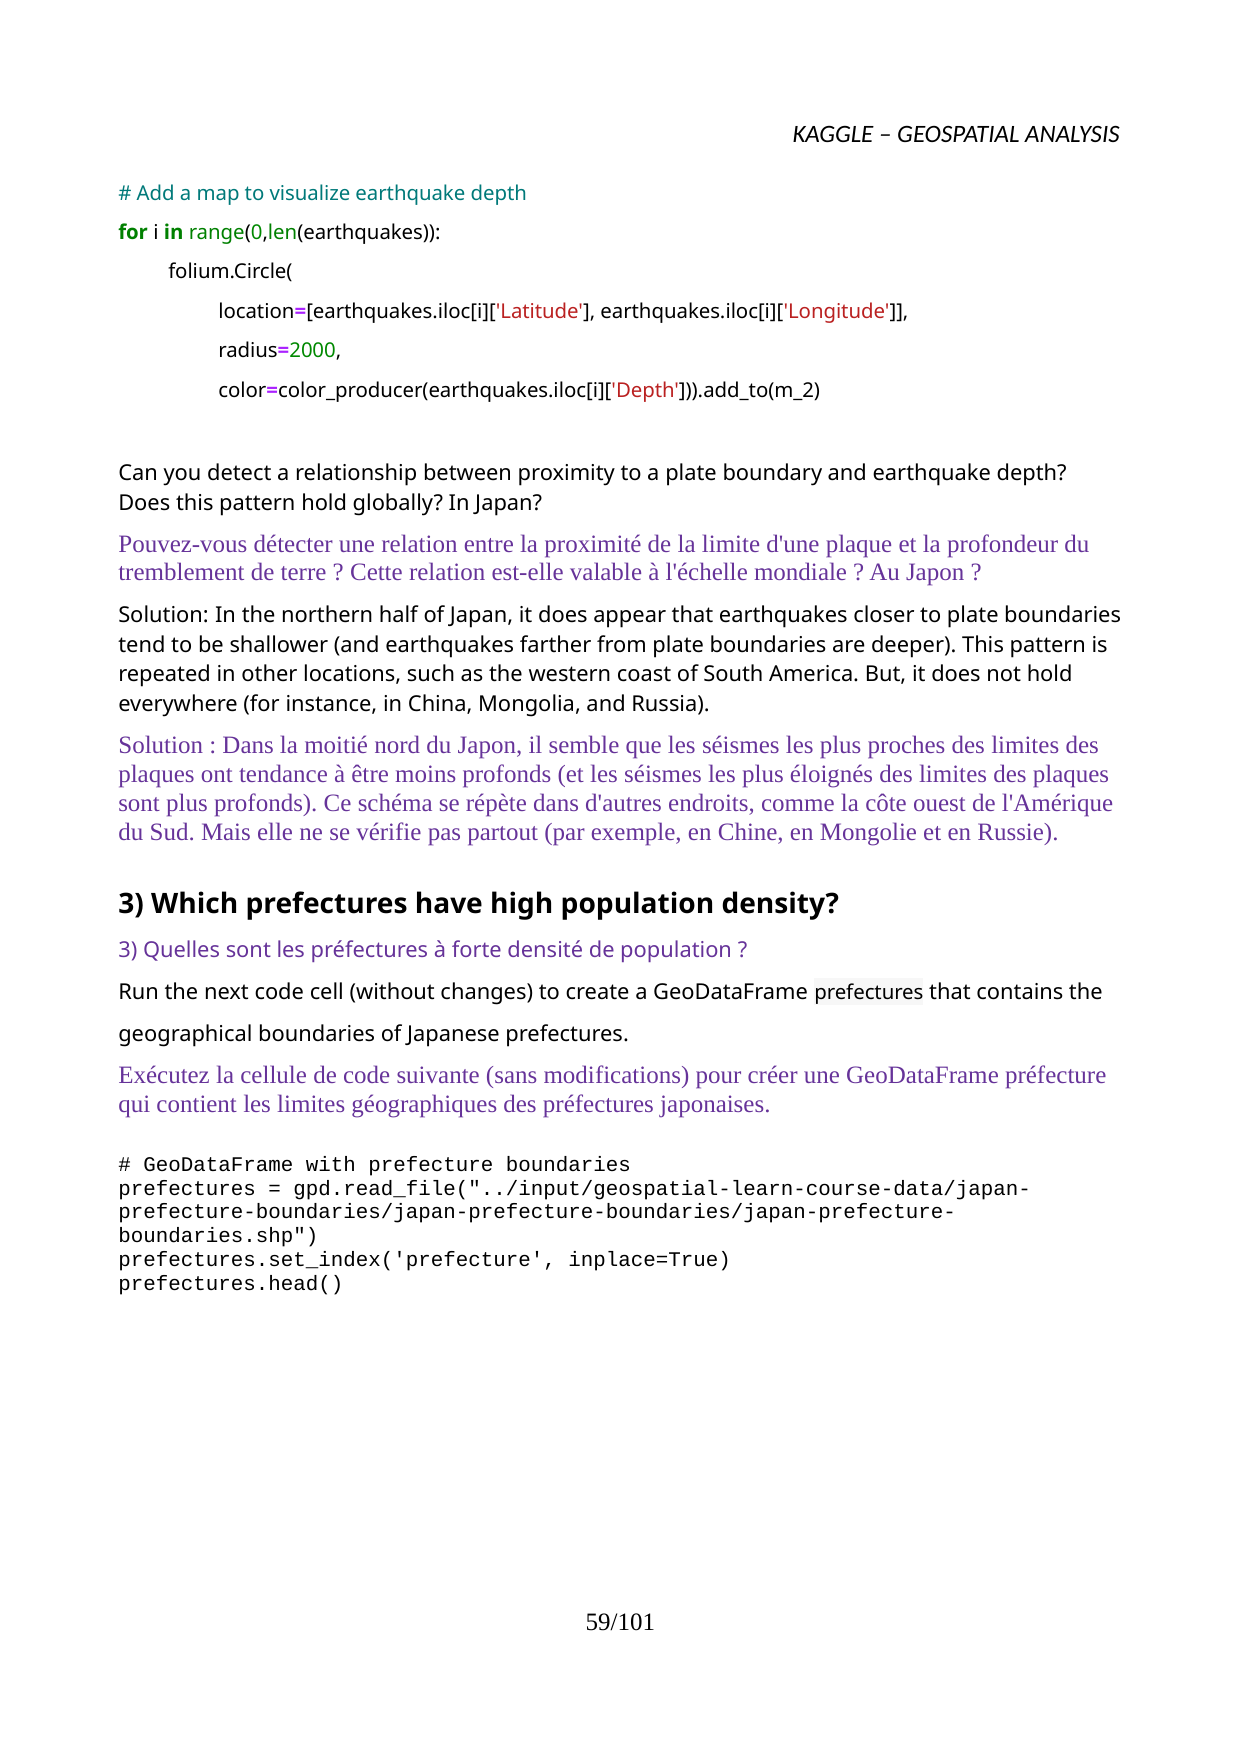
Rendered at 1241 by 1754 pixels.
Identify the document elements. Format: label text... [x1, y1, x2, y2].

text # Add a map to visualize earthquake depth [118, 178, 1122, 206]
text folium.Circle( [118, 257, 1122, 285]
text Can you detect a relationship between proximity to a plate boundary and earthquake depth? Does this pattern hold globally? In Japan? [118, 457, 1122, 516]
text Exécutez la cellule de code suivante (sans modifications) pour créer une GeoDataFrame préfecture qui contient les limites géographiques des préfectures japonaises. [118, 1061, 1122, 1118]
text Solution : Dans la moitié nord du Japon, il semble que les séismes les plus proches des limites des plaques ont tendance à être moins profonds (et les séismes les plus éloignés des limites des plaques sont plus profonds). Ce schéma se répète dans d'autres endroits, comme la côte ouest de l'Amérique du Sud. Mais elle ne se vérifie pas partout (par exemple, en Chine, en Mongolie et en Russie). [118, 730, 1122, 845]
text 3) Quelles sont les préfectures à forte densité de population ? [118, 934, 1122, 963]
text color=color_producer(earthquakes.iloc[i]['Depth'])).add_to(m_2) [118, 376, 1122, 404]
text # GeoDataFrame with prefecture boundaries [118, 1154, 1122, 1178]
text prefectures.head() [118, 1272, 1122, 1296]
text prefectures = gpd.read_file("../input/geospatial-learn-course-data/japan-prefecture-boundaries/japan-prefecture-boundaries/japan-prefecture-boundaries.shp") [118, 1178, 1122, 1249]
subtitle 3) Which prefectures have high population density? [118, 883, 1122, 921]
text location=[earthquakes.iloc[i]['Latitude'], earthquakes.iloc[i]['Longitude']], [118, 296, 1122, 324]
text Pouvez-vous détecter une relation entre la proximité de la limite d'une plaque et la profondeur du tremblement de terre ? Cette relation est-elle valable à l'échelle mondiale ? Au Japon ? [118, 529, 1122, 586]
text Solution: In the northern half of Japan, it does appear that earthquakes closer to plate boundaries tend to be shallower (and earthquakes farther from plate boundaries are deeper). This pattern is repeated in other locations, such as the western coast of South America. But, it does not hold everywhere (for instance, in China, Mongolia, and Russia). [118, 599, 1122, 718]
text radius=2000, [118, 336, 1122, 364]
text Run the next code cell (without changes) to create a GeoDataFrame prefectures that contains the geographical boundaries of Japanese prefectures. [118, 976, 1122, 1048]
text prefectures.set_index('prefecture', inplace=True) [118, 1249, 1122, 1272]
text for i in range(0,len(earthquakes)): [118, 217, 1122, 245]
